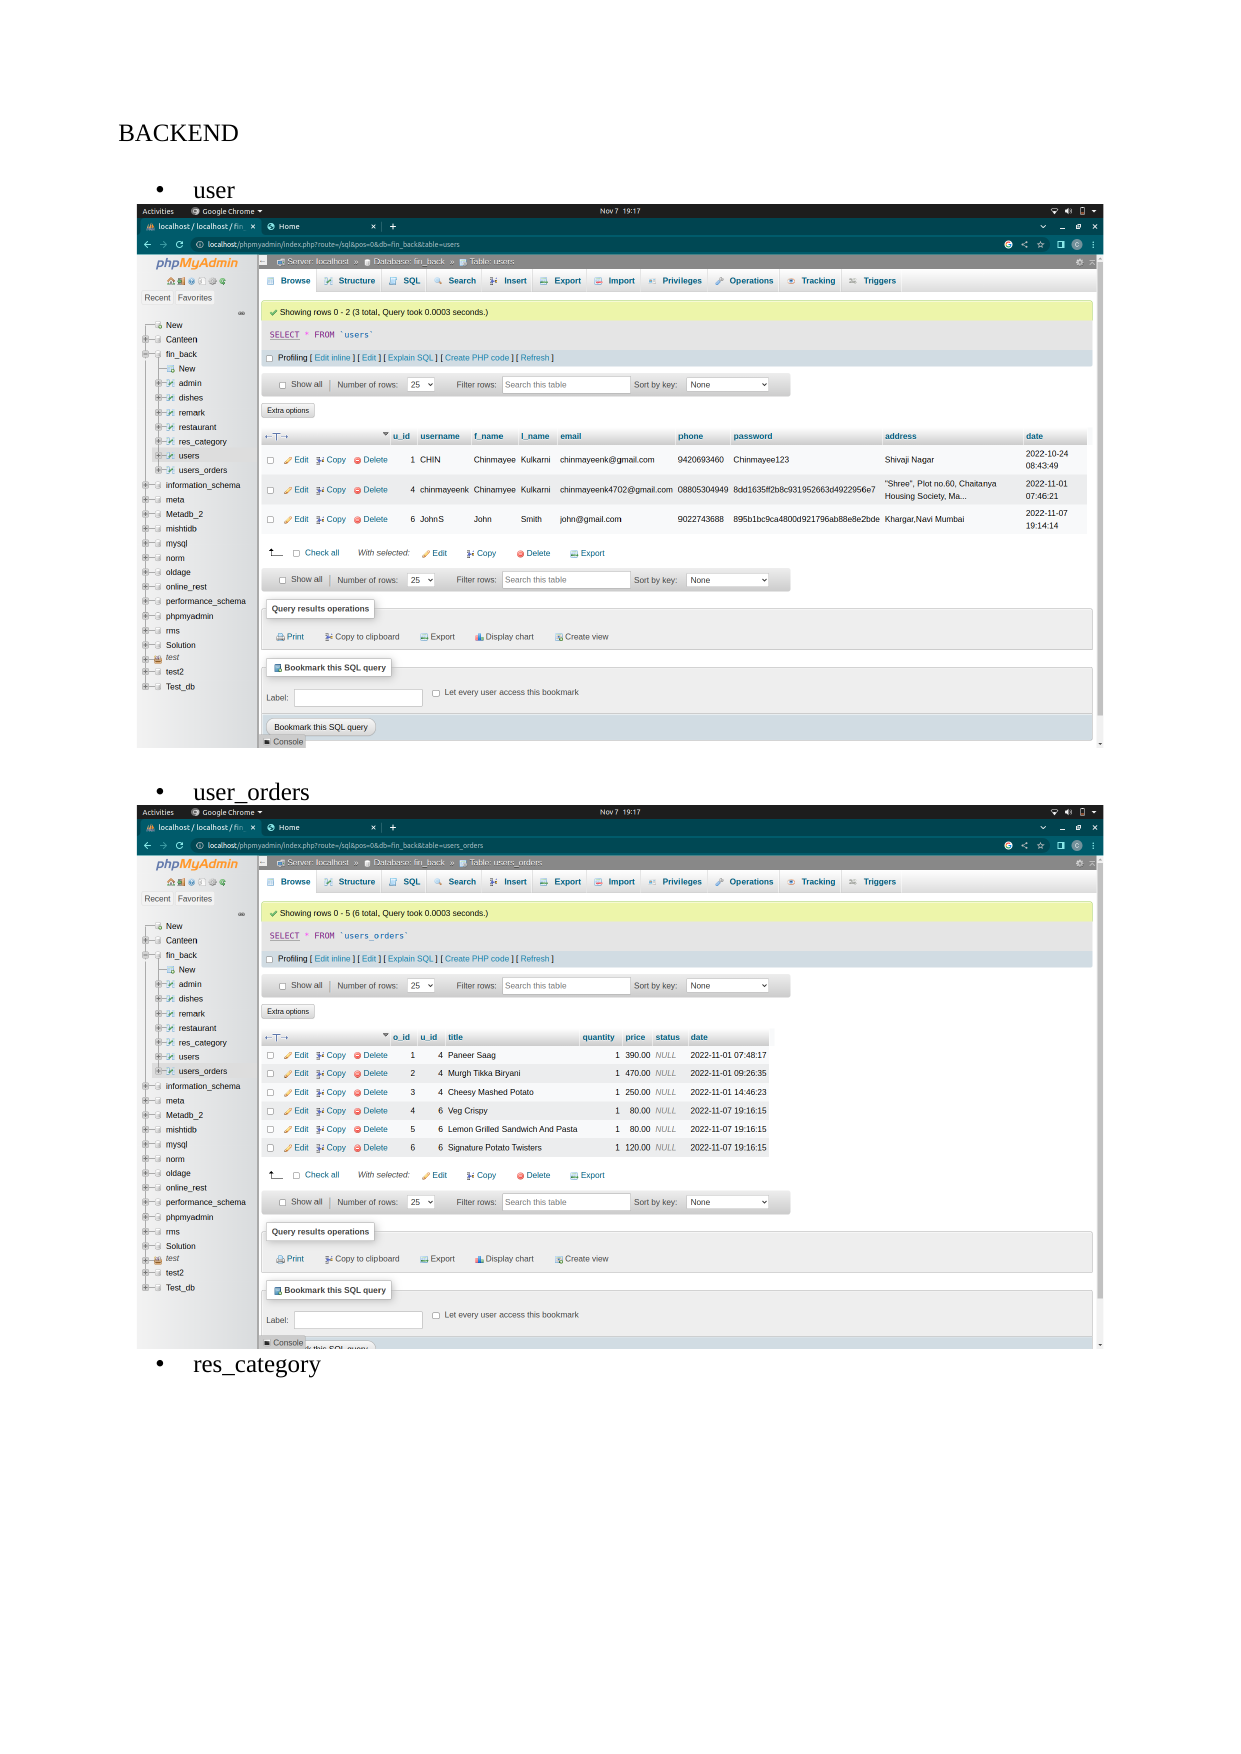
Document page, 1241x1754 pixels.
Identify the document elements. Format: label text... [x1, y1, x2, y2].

list user_orders [156, 777, 1122, 805]
picture [136, 805, 1104, 1349]
list res_category [156, 1210, 1122, 1378]
picture [136, 204, 1104, 748]
list user [156, 176, 1122, 204]
text BACKEND [118, 118, 1122, 147]
